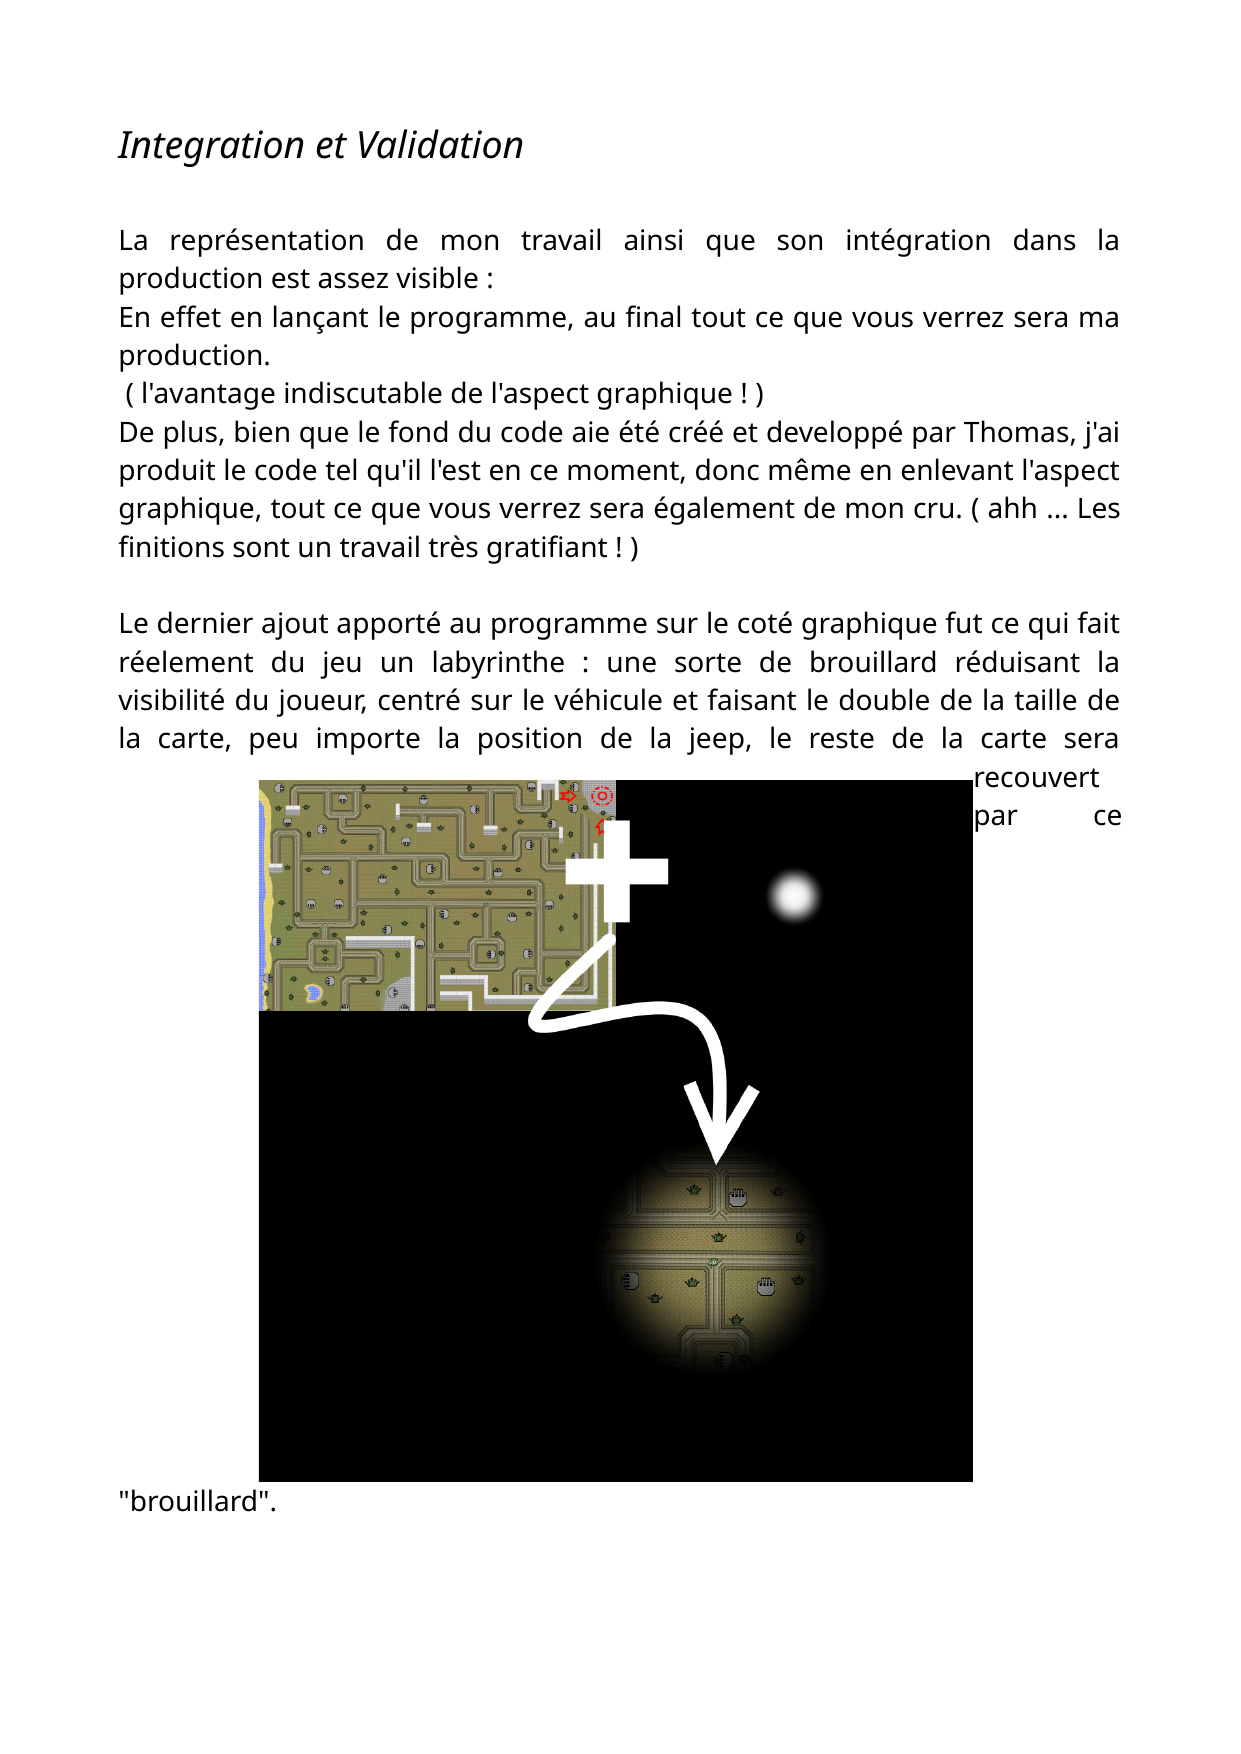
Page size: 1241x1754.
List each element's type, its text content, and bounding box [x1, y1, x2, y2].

text ( l'avantage indiscutable de l'aspect graphique ! ) [118, 373, 1122, 412]
text En effet en lançant le programme, au final tout ce que vous verrez sera ma production. [118, 297, 1122, 373]
text La représentation de mon travail ainsi que son intégration dans la production est assez visible : [118, 220, 1122, 297]
text Le dernier ajout apporté au programme sur le coté graphique fut ce qui fait réelement du jeu un labyrinthe : une sorte de brouillard réduisant la visibilité du joueur, centré sur le véhicule et faisant le double de la taille de la carte, peu importe la position de la jeep, le reste de la carte sera recouvert par ce "brouillard". [118, 603, 1122, 1520]
text Integration et Validation [118, 118, 1122, 169]
text De plus, bien que le fond du code aie été créé et developpé par Thomas, j'ai produit le code tel qu'il l'est en ce moment, donc même en enlevant l'aspect graphique, tout ce que vous verrez sera également de mon cru. ( ahh ... Les finitions sont un travail très gratifiant ! ) [118, 412, 1122, 565]
picture [258, 780, 973, 1482]
